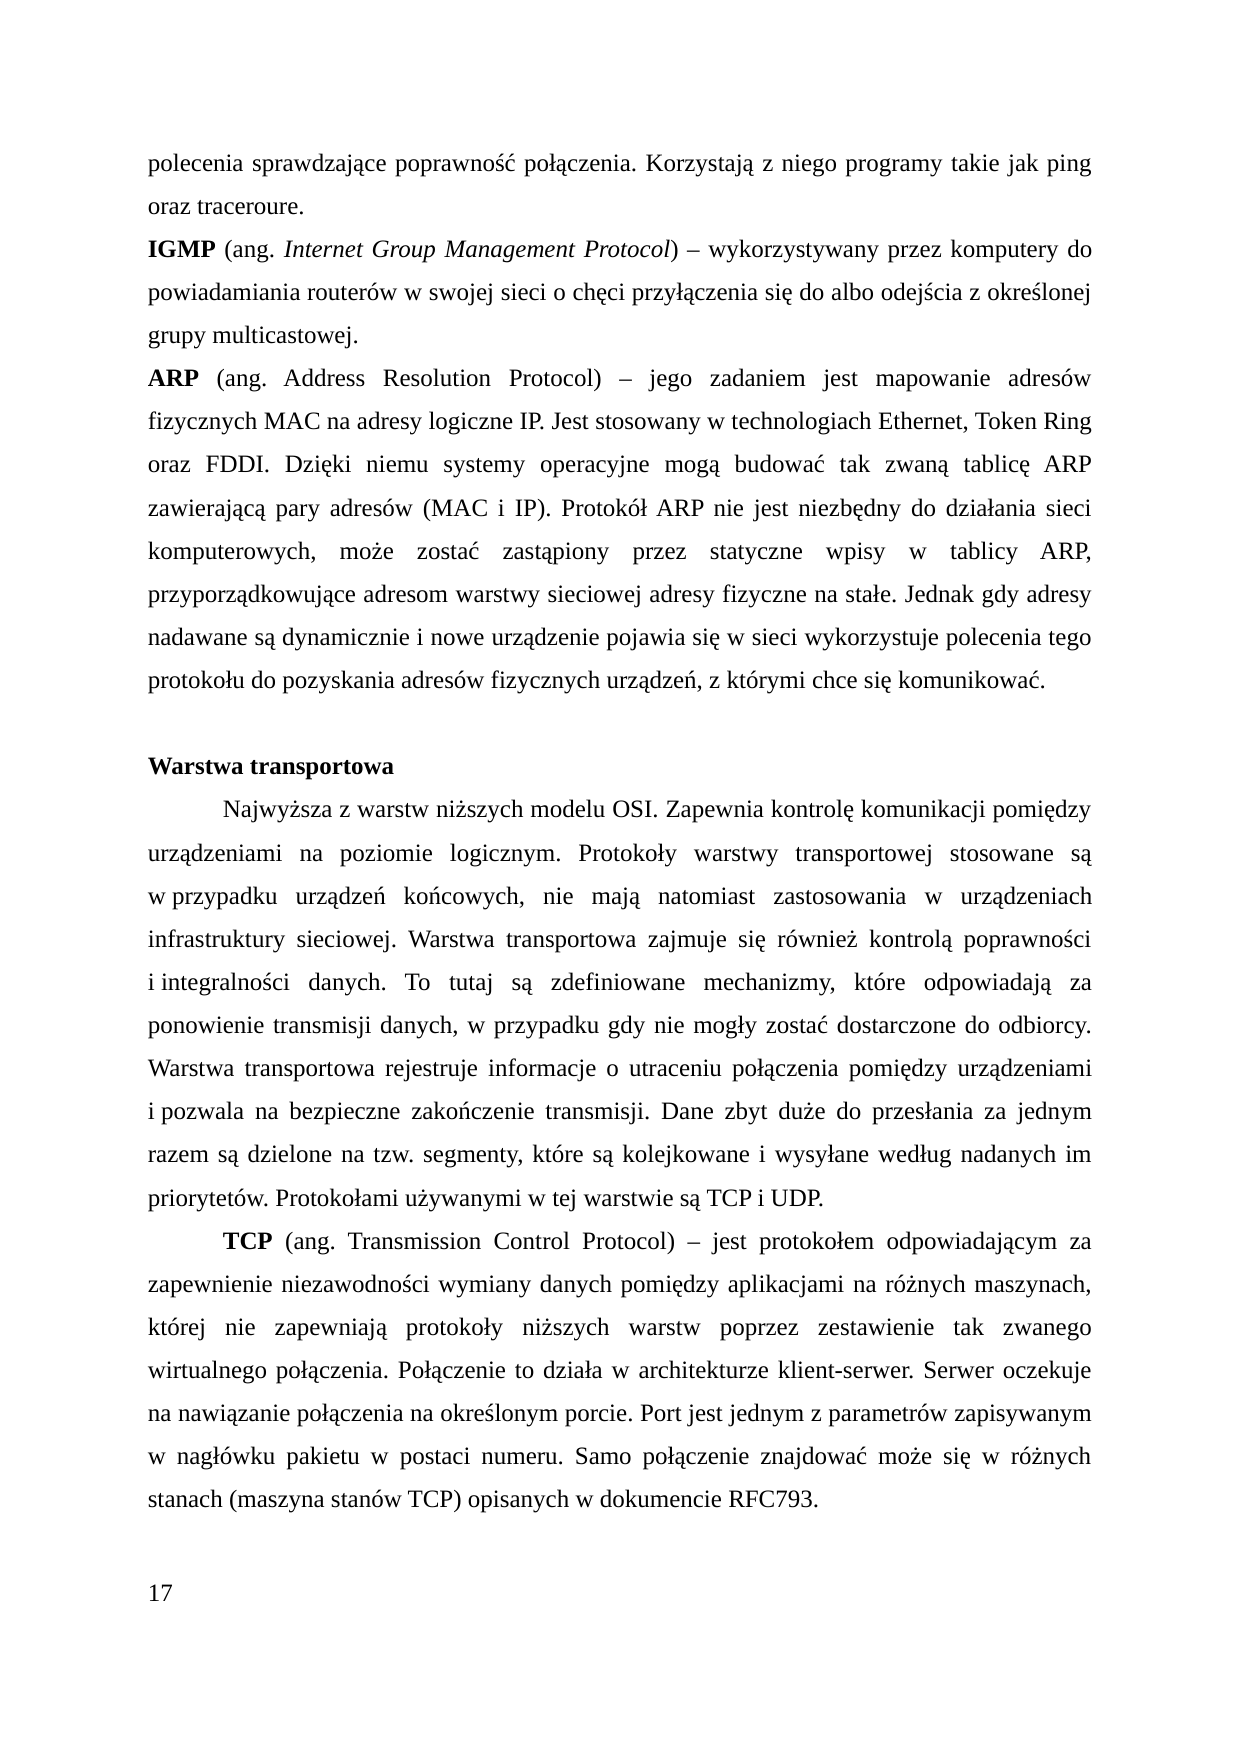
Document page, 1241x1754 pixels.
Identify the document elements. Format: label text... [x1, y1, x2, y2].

text Warstwa transportowa [148, 751, 1093, 780]
text TCP (ang. Transmission Control Protocol) – jest protokołem odpowiadającym za zapewnienie niezawodności wymiany danych pomiędzy aplikacjami na różnych maszynach, której nie zapewniają protokoły niższych warstw poprzez zestawienie tak zwanego wirtualnego połączenia. Połączenie to działa w architekturze klient-serwer. Serwer oczekuje na nawiązanie połączenia na określonym porcie. Port jest jednym z parametrów zapisywanym w nagłówku pakietu w postaci numeru. Samo połączenie znajdować może się w różnych stanach (maszyna stanów TCP) opisanych w dokumencie RFC793. [148, 1226, 1093, 1513]
text Najwyższa z warstw niższych modelu OSI. Zapewnia kontrolę komunikacji pomiędzy urządzeniami na poziomie logicznym. Protokoły warstwy transportowej stosowane są w przypadku urządzeń końcowych, nie mają natomiast zastosowania w urządzeniach infrastruktury sieciowej. Warstwa transportowa zajmuje się również kontrolą poprawności i integralności danych. To tutaj są zdefiniowane mechanizmy, które odpowiadają za ponowienie transmisji danych, w przypadku gdy nie mogły zostać dostarczone do odbiorcy. Warstwa transportowa rejestruje informacje o utraceniu połączenia pomiędzy urządzeniami i pozwala na bezpieczne zakończenie transmisji. Dane zbyt duże do przesłania za jednym razem są dzielone na tzw. segmenty, które są kolejkowane i wysyłane według nadanych im priorytetów. Protokołami używanymi w tej warstwie są TCP i UDP. [148, 794, 1093, 1211]
text polecenia sprawdzające poprawność połączenia. Korzystają z niego programy takie jak ping oraz traceroure. [148, 148, 1093, 219]
text IGMP (ang. Internet Group Management Protocol) – wykorzystywany przez komputery do powiadamiania routerów w swojej sieci o chęci przyłączenia się do albo odejścia z określonej grupy multicastowej. [148, 234, 1093, 349]
text ARP (ang. Address Resolution Protocol) – jego zadaniem jest mapowanie adresów fizycznych MAC na adresy logiczne IP. Jest stosowany w technologiach Ethernet, Token Ring oraz FDDI. Dzięki niemu systemy operacyjne mogą budować tak zwaną tablicę ARP zawierającą pary adresów (MAC i IP). Protokół ARP nie jest niezbędny do działania sieci komputerowych, może zostać zastąpiony przez statyczne wpisy w tablicy ARP, przyporządkowujące adresom warstwy sieciowej adresy fizyczne na stałe. Jednak gdy adresy nadawane są dynamicznie i nowe urządzenie pojawia się w sieci wykorzystuje polecenia tego protokołu do pozyskania adresów fizycznych urządzeń, z którymi chce się komunikować. [148, 363, 1093, 694]
